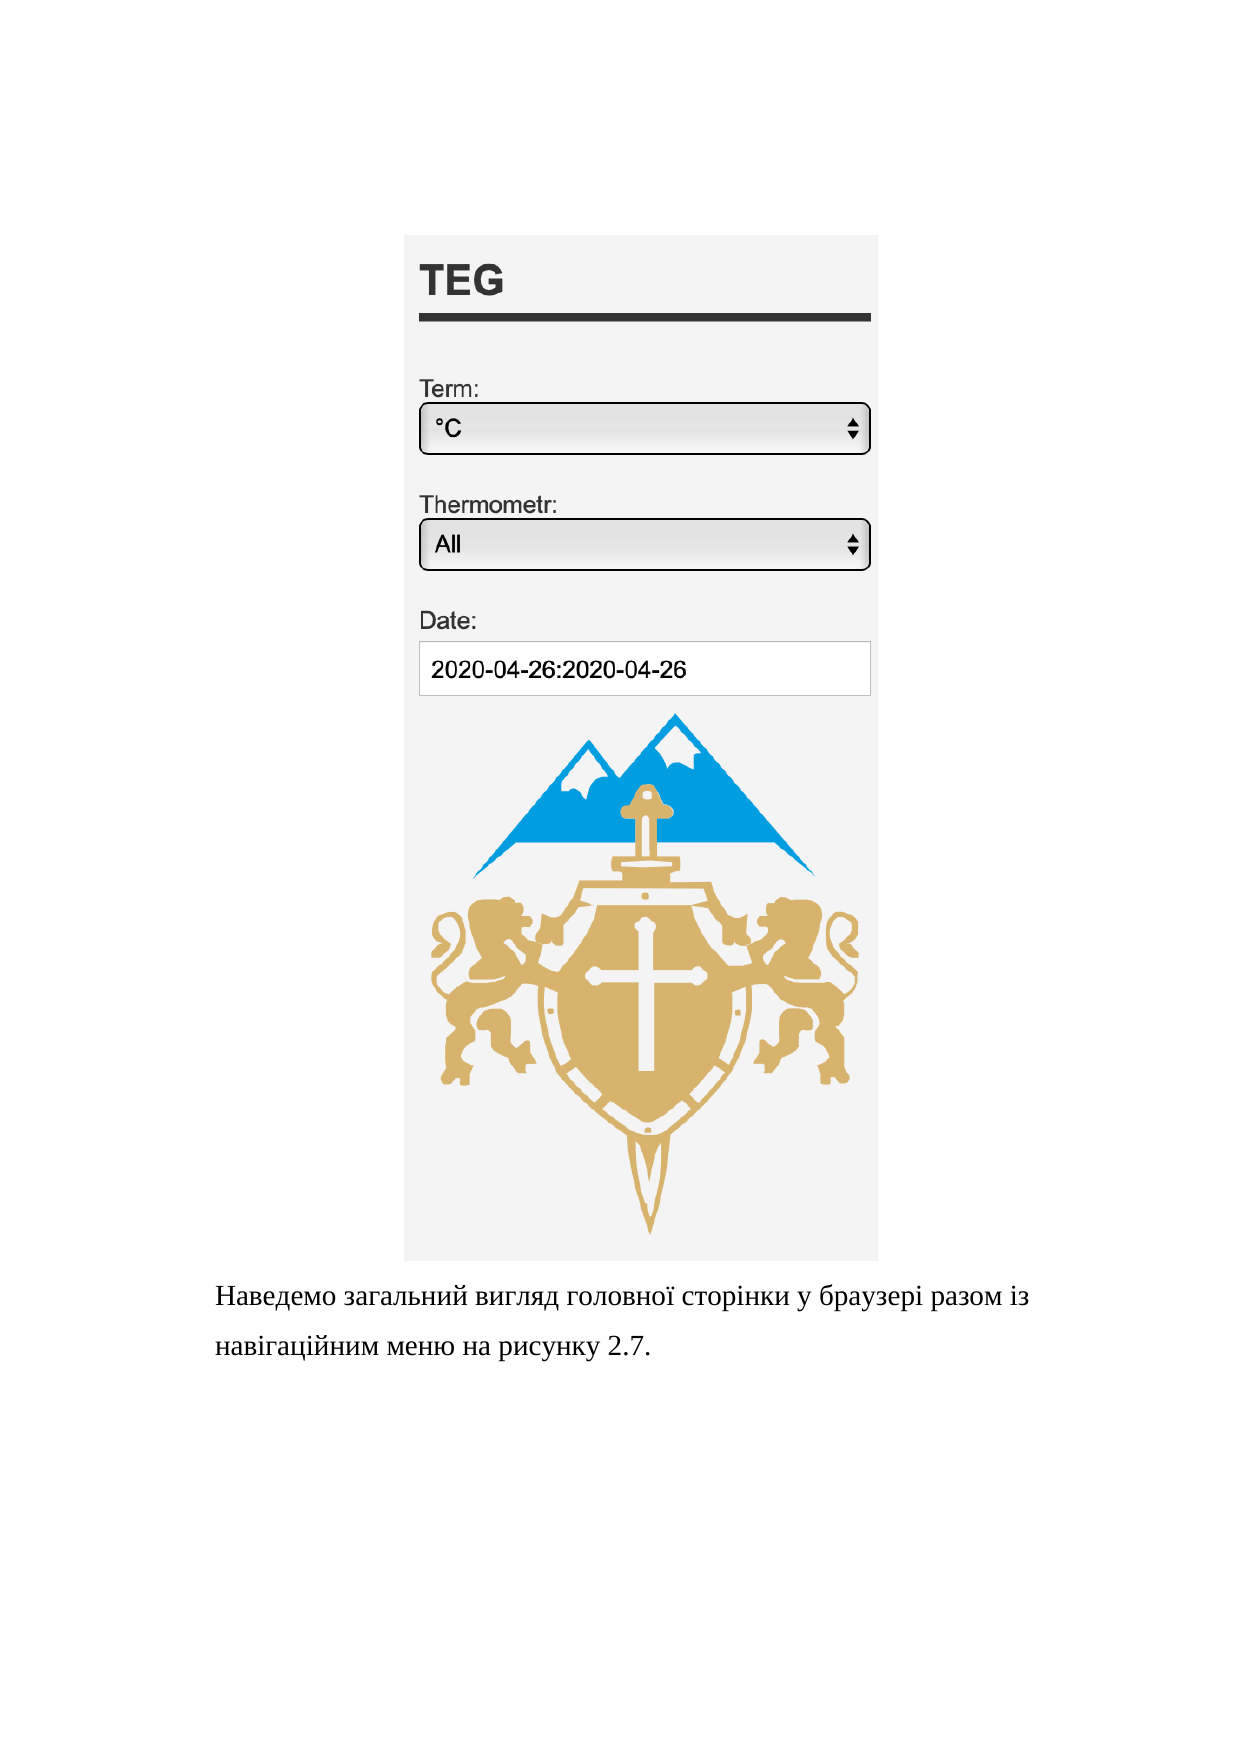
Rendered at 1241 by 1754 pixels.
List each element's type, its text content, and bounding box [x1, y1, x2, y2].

text Наведемо загальний вигляд головної сторінки у браузері разом із навігаційним меню на рисунку 2.7. [215, 258, 1152, 1361]
picture [403, 235, 879, 1261]
